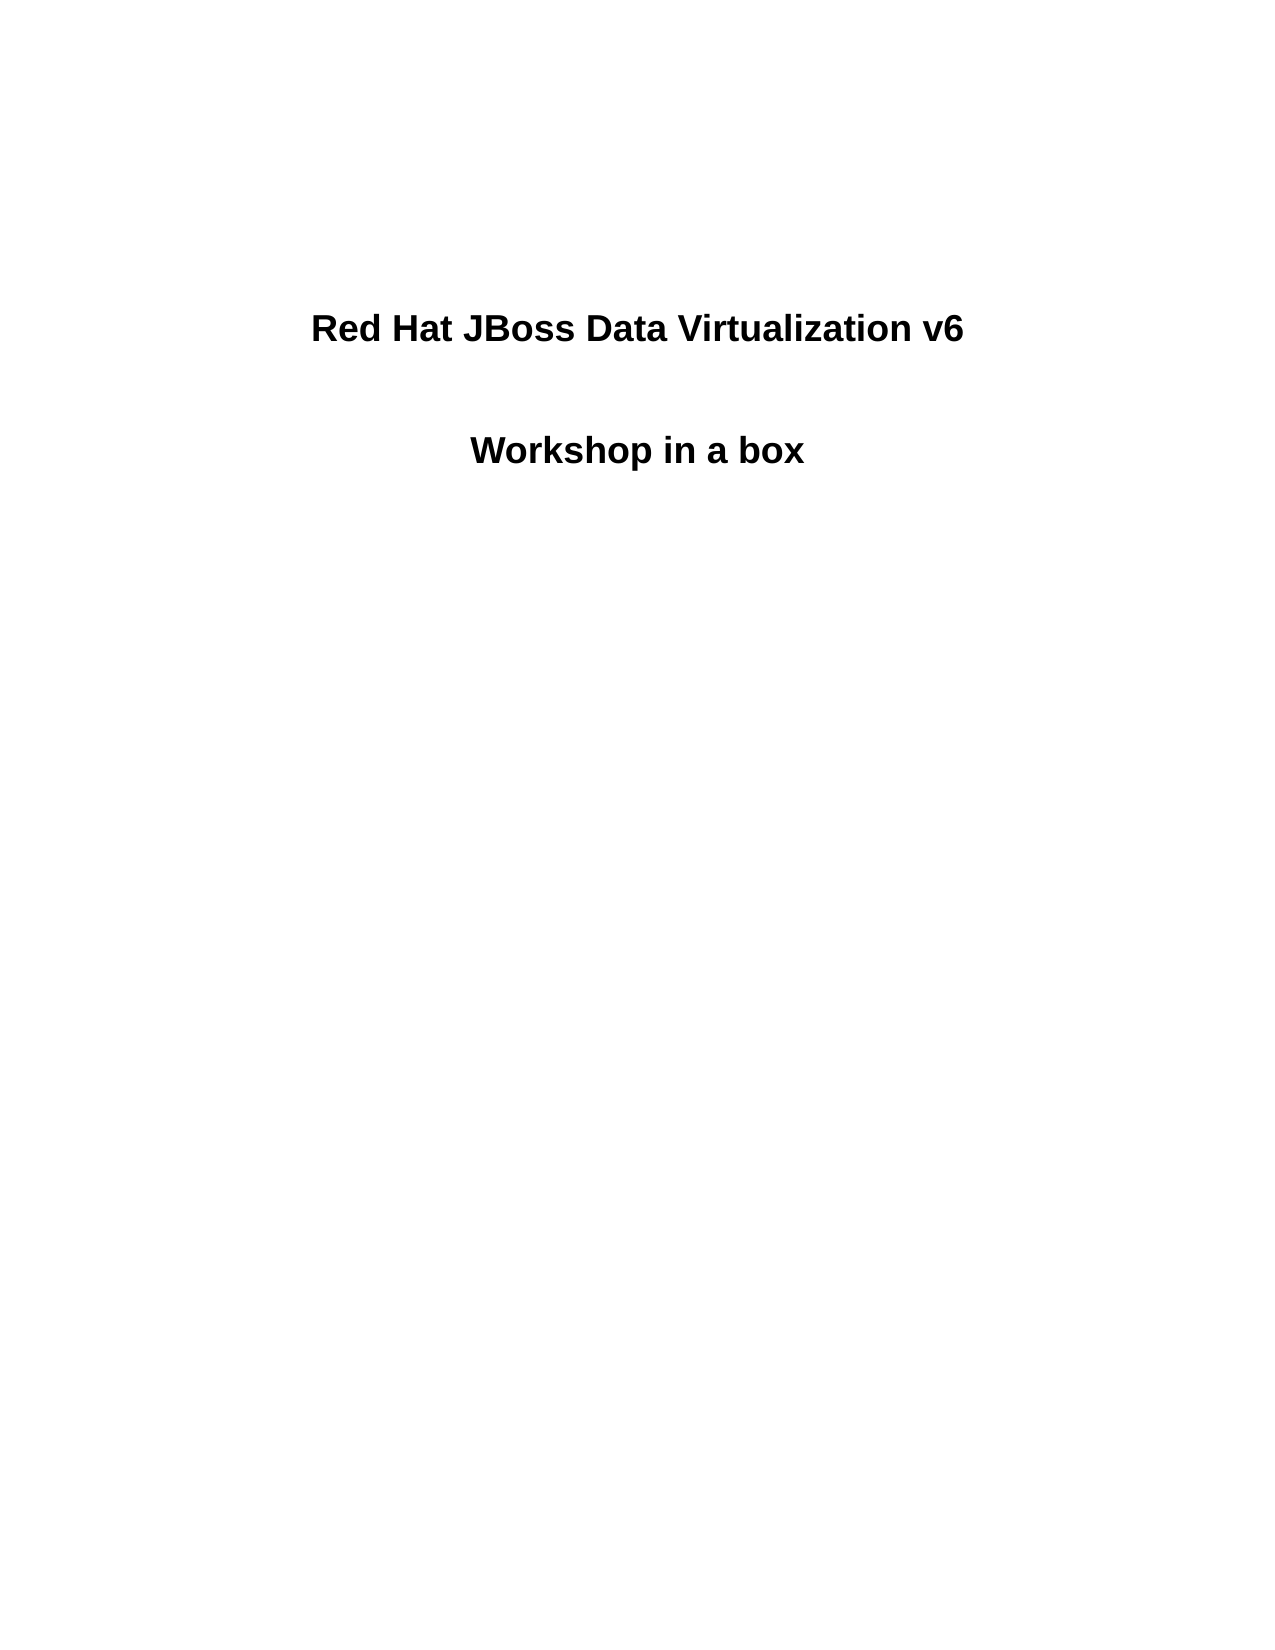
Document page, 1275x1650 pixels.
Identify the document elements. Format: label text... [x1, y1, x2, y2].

title Workshop in a box [118, 428, 1157, 471]
title Red Hat JBoss Data Virtualization v6 [118, 306, 1157, 349]
